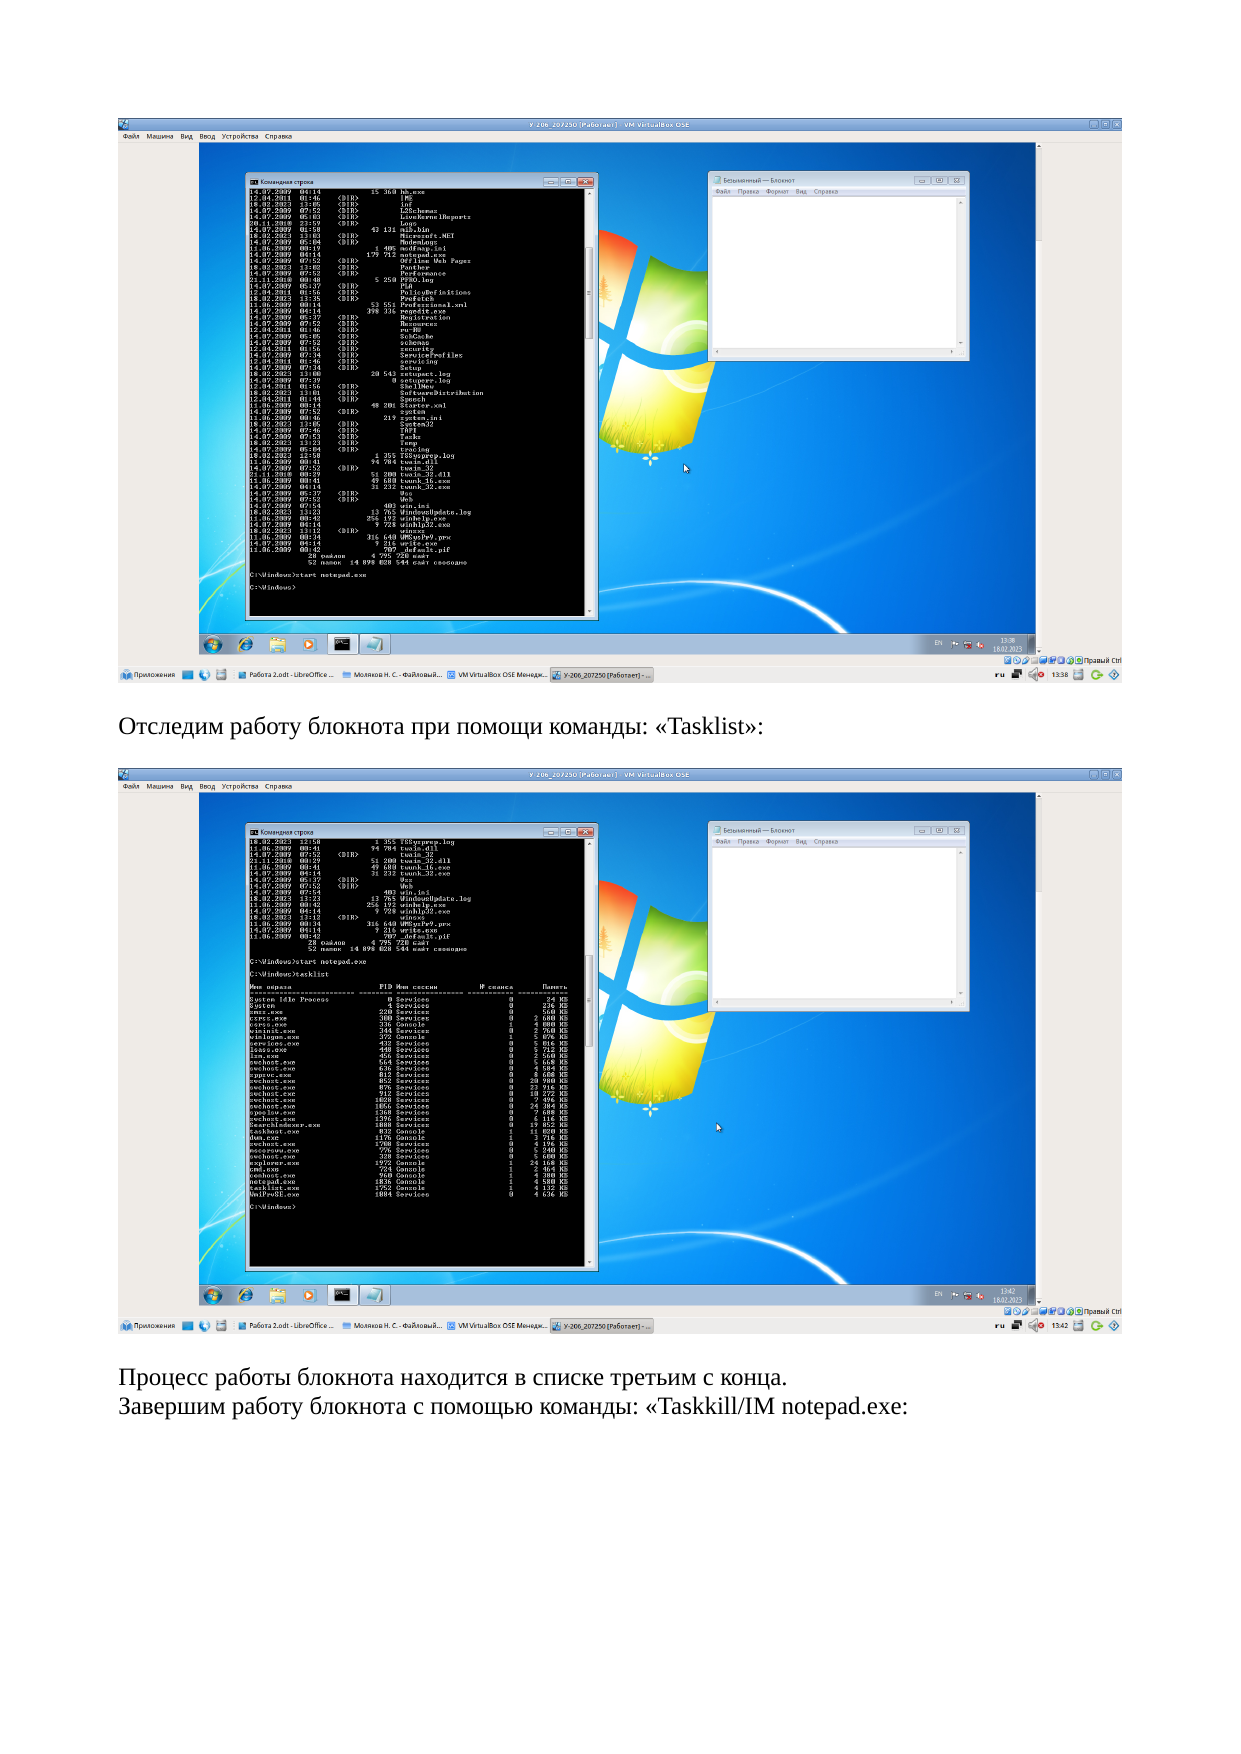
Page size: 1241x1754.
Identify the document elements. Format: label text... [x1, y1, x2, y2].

picture [118, 768, 1122, 1334]
text Отследим работу блокнота при помощи команды: «Tasklist»: [118, 711, 1122, 740]
text Процесс работы блокнота находится в списке третьим с конца. [118, 1362, 1122, 1391]
text Завершим работу блокнота с помощью команды: «Taskkill/IM notepad.exe: [118, 1391, 1122, 1420]
picture [118, 118, 1122, 683]
